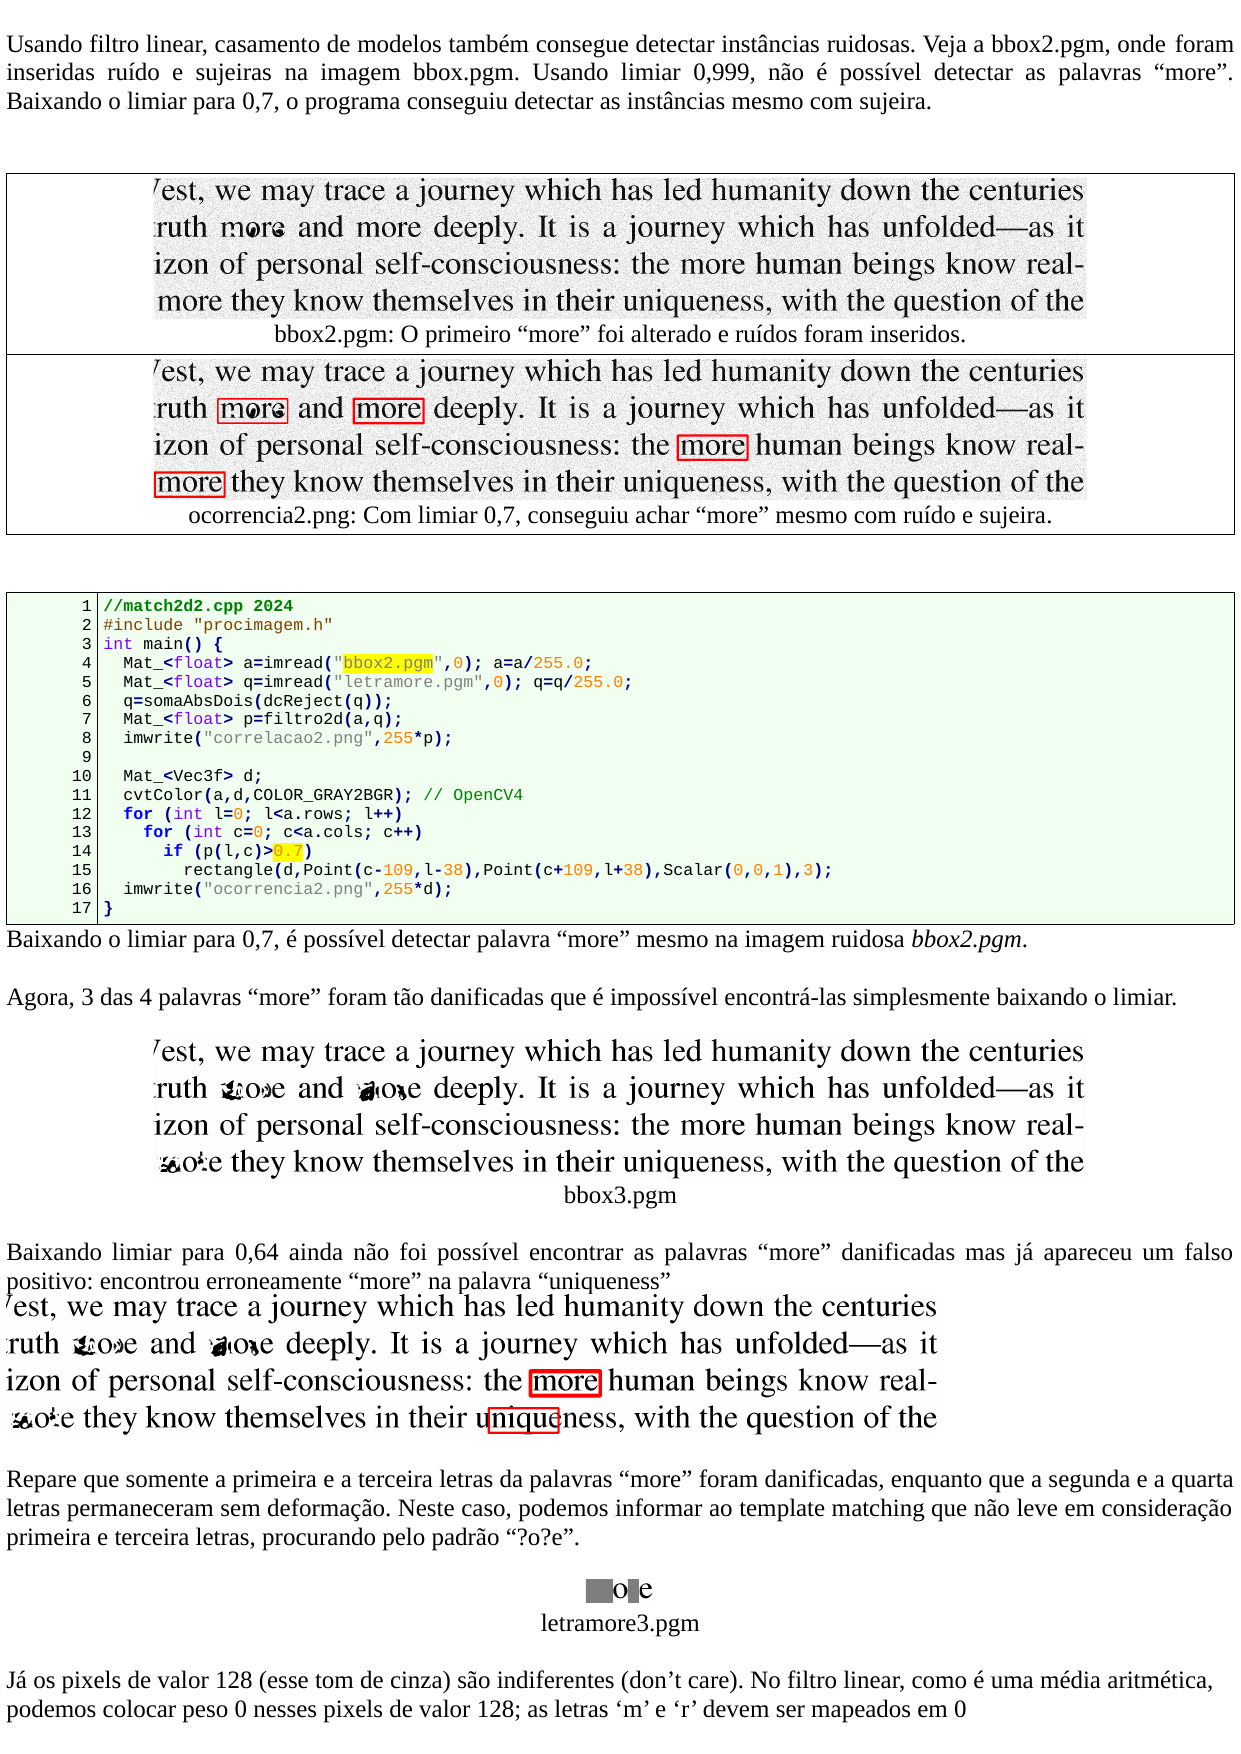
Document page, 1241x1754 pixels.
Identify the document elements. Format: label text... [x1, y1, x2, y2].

table_header //match2d2.cpp 2024 #include "procimagem.h" int main() { Mat_<float> a=imread("bbox2.pgm",0); a=a/255.0; Mat_<float> q=imread("letramore.pgm",0); q=q/255.0; q=somaAbsDois(dcReject(q)); Mat_<float> p=filtro2d(a,q); imwrite("correlacao2.png",255*p); Mat_<Vec3f> d; cvtColor(a,d,COLOR_GRAY2BGR); // OpenCV4 for (int l=0; l<a.rows; l++) for (int c=0; c<a.cols; c++) if (p(l,c)>0.7) rectangle(d,Point(c-109,l-38),Point(c+109,l+38),Scalar(0,0,1),3); imwrite("ocorrencia2.png",255*d); } [98, 593, 1234, 924]
text Baixando limiar para 0,64 ainda não foi possível encontrar as palavras “more” danificadas mas já apareceu um falso positivo: encontrou erroneamente “more” na palavra “uniqueness” [6, 1237, 1234, 1295]
picture [585, 1579, 655, 1603]
table_header 1 2 3 4 5 6 7 8 9 10 11 12 13 14 15 16 17 [7, 593, 97, 924]
picture [153, 359, 1087, 500]
picture [153, 178, 1087, 319]
text Baixando o limiar para 0,7, é possível detectar palavra “more” mesmo na imagem ruidosa bbox2.pgm. [6, 925, 1234, 953]
text letramore3.pgm [6, 1608, 1234, 1637]
text Usando filtro linear, casamento de modelos também consegue detectar instâncias ruidosas. Veja a bbox2.pgm, onde foram inseridas ruído e sujeiras na imagem bbox.pgm. Usando limiar 0,999, não é possível detectar as palavras “more”. Baixando o limiar para 0,7, o programa conseguiu detectar as instâncias mesmo com sujeira. [6, 29, 1234, 115]
picture [153, 1039, 1087, 1180]
text Agora, 3 das 4 palavras “more” foram tão danificadas que é impossível encontrá-las simplesmente baixando o limiar. [6, 982, 1234, 1010]
text Repare que somente a primeira e a terceira letras da palavras “more” foram danificadas, enquanto que a segunda e a quarta letras permaneceram sem deformação. Neste caso, podemos informar ao template matching que não leve em consideração primeira e terceira letras, procurando pelo padrão “?o?e”. [6, 1464, 1234, 1550]
table_cell ocorrencia2.png: Com limiar 0,7, conseguiu achar “more” mesmo com ruído e sujeira. [7, 355, 1234, 534]
text Já os pixels de valor 128 (esse tom de cinza) são indiferentes (don’t care). No filtro linear, como é uma média aritmética, podemos colocar peso 0 nesses pixels de valor 128; as letras ‘m’ e ‘r’ devem ser mapeados em 0 [6, 1665, 1234, 1723]
text bbox3.pgm [6, 1180, 1234, 1208]
picture [6, 1294, 940, 1436]
table_header bbox2.pgm: O primeiro “more” foi alterado e ruídos foram inseridos. [7, 174, 1234, 353]
